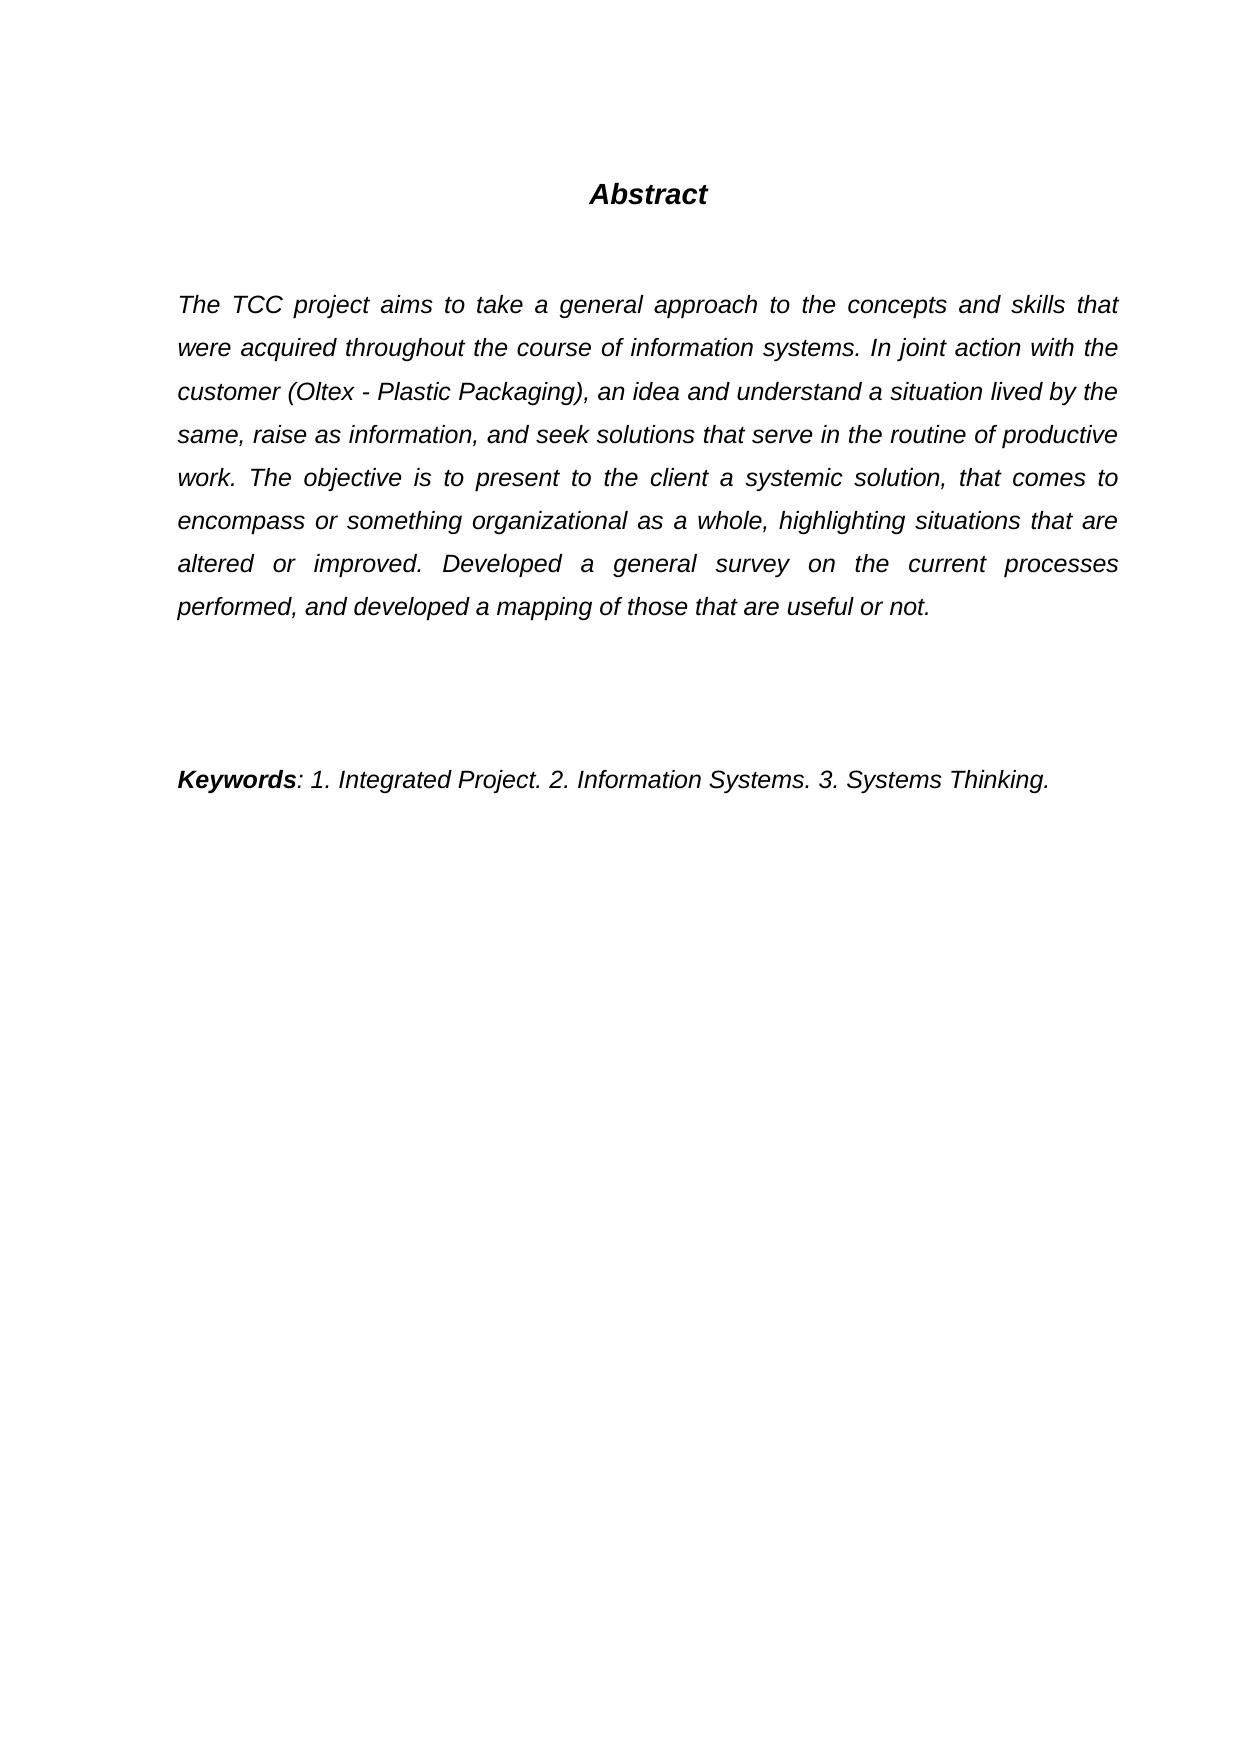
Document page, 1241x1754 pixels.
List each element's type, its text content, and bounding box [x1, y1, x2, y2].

text Abstract [177, 177, 1122, 261]
text The TCC project aims to take a general approach to the concepts and skills that were acquired throughout the course of information systems. In joint action with the customer (Oltex - Plastic Packaging), an idea and understand a situation lived by the same, raise as information, and seek solutions that serve in the routine of productive work. The objective is to present to the client a systemic solution, that comes to encompass or something organizational as a whole, highlighting situations that are altered or improved. Developed a general survey on the current processes performed, and developed a mapping of those that are useful or not. [177, 290, 1122, 621]
text Keywords: 1. Integrated Project. 2. Information Systems. 3. Systems Thinking. [177, 765, 1122, 793]
